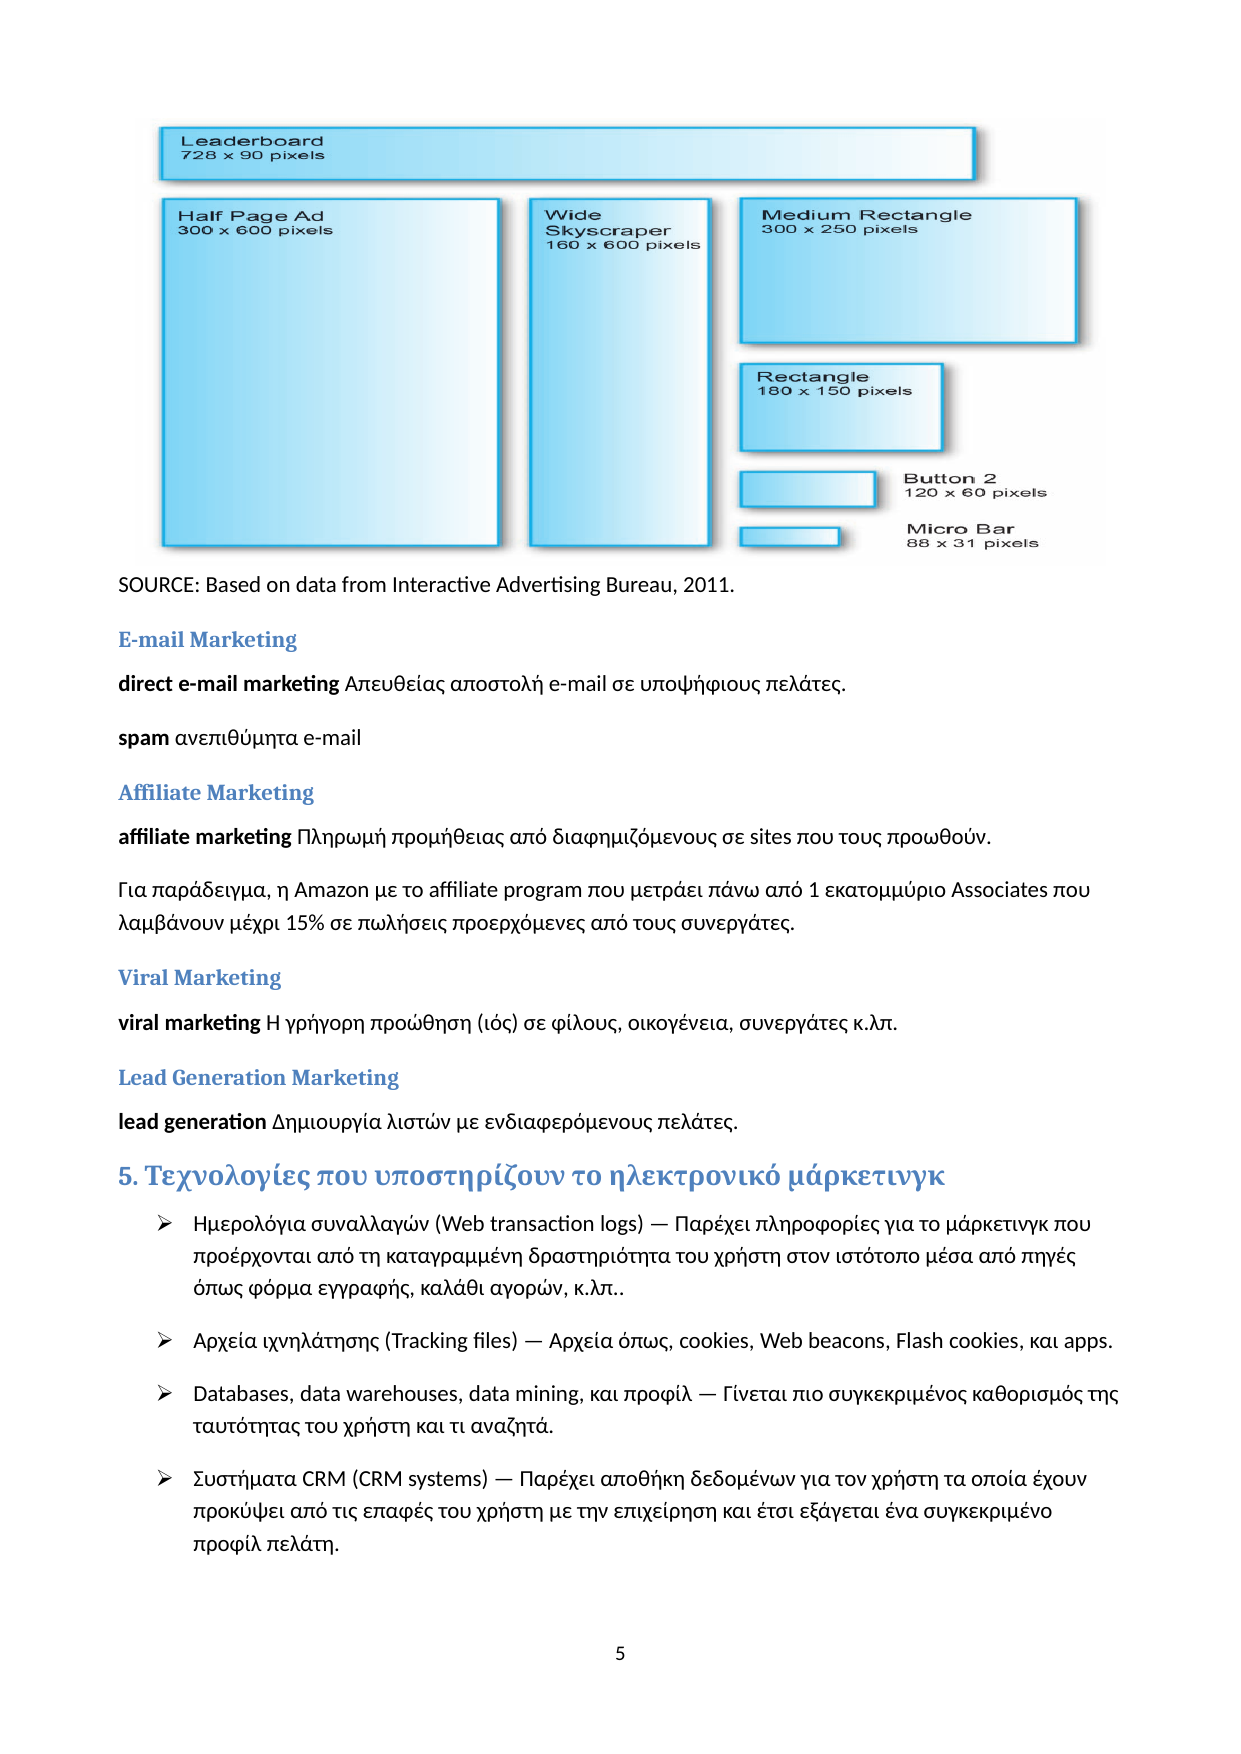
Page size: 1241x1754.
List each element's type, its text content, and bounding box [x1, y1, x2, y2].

text lead generation Δημιουργία λιστών με ενδιαφερόμενους πελάτες. [118, 1107, 1122, 1136]
subtitle Viral Marketing [118, 965, 1122, 991]
list Συστήματα CRM (CRM systems) — Παρέχει αποθήκη δεδομένων για τον χρήστη τα οποία έχουν προκύψει από τις επαφές του χρήστη με την επιχείρηση και έτσι εξάγεται ένα συγκεκριμένο προφίλ πελάτη. [156, 1464, 1122, 1557]
list Αρχεία ιχνηλάτησης (Tracking files) — Αρχεία όπως, cookies, Web beacons, Flash cookies, και apps. [156, 1326, 1122, 1354]
text direct e-mail marketing Απευθείας αποστολή e-mail σε υποψήφιους πελάτες. [118, 669, 1122, 698]
subtitle Affiliate Marketing [118, 780, 1122, 806]
text affiliate marketing Πληρωμή προμήθειας από διαφημιζόμενους σε sites που τους προωθούν. [118, 822, 1122, 851]
text spam ανεπιθύμητα e-mail [118, 723, 1122, 751]
text viral marketing Η γρήγορη προώθηση (ιός) σε φίλους, οικογένεια, συνεργάτες κ.λπ. [118, 1008, 1122, 1036]
subtitle 5. Τεχνολογίες που υποστηρίζουν το ηλεκτρονικό μάρκετινγκ [118, 1161, 1122, 1192]
text SOURCE: Based on data from Interactive Advertising Bureau, 2011. [118, 118, 1122, 598]
list Ημερολόγια συναλλαγών (Web transaction logs) — Παρέχει πληροφορίες για το μάρκετινγκ που προέρχονται από τη καταγραμμένη δραστηριότητα του χρήστη στον ιστότοπο μέσα από πηγές όπως φόρμα εγγραφής, καλάθι αγορών, κ.λπ.. [156, 1209, 1122, 1301]
subtitle E-mail Marketing [118, 627, 1122, 653]
text Για παράδειγμα, η Amazon με το affiliate program που μετράει πάνω από 1 εκατομμύριο Associates που λαμβάνουν μέχρι 15% σε πωλήσεις προερχόμενες από τους συνεργάτες. [118, 876, 1122, 936]
list Databases, data warehouses, data mining, και προφίλ — Γίνεται πιο συγκεκριμένος καθορισμός της ταυτότητας του χρήστη και τι αναζητά. [156, 1379, 1122, 1439]
picture [134, 118, 1106, 566]
subtitle Lead Generation Marketing [118, 1065, 1122, 1091]
